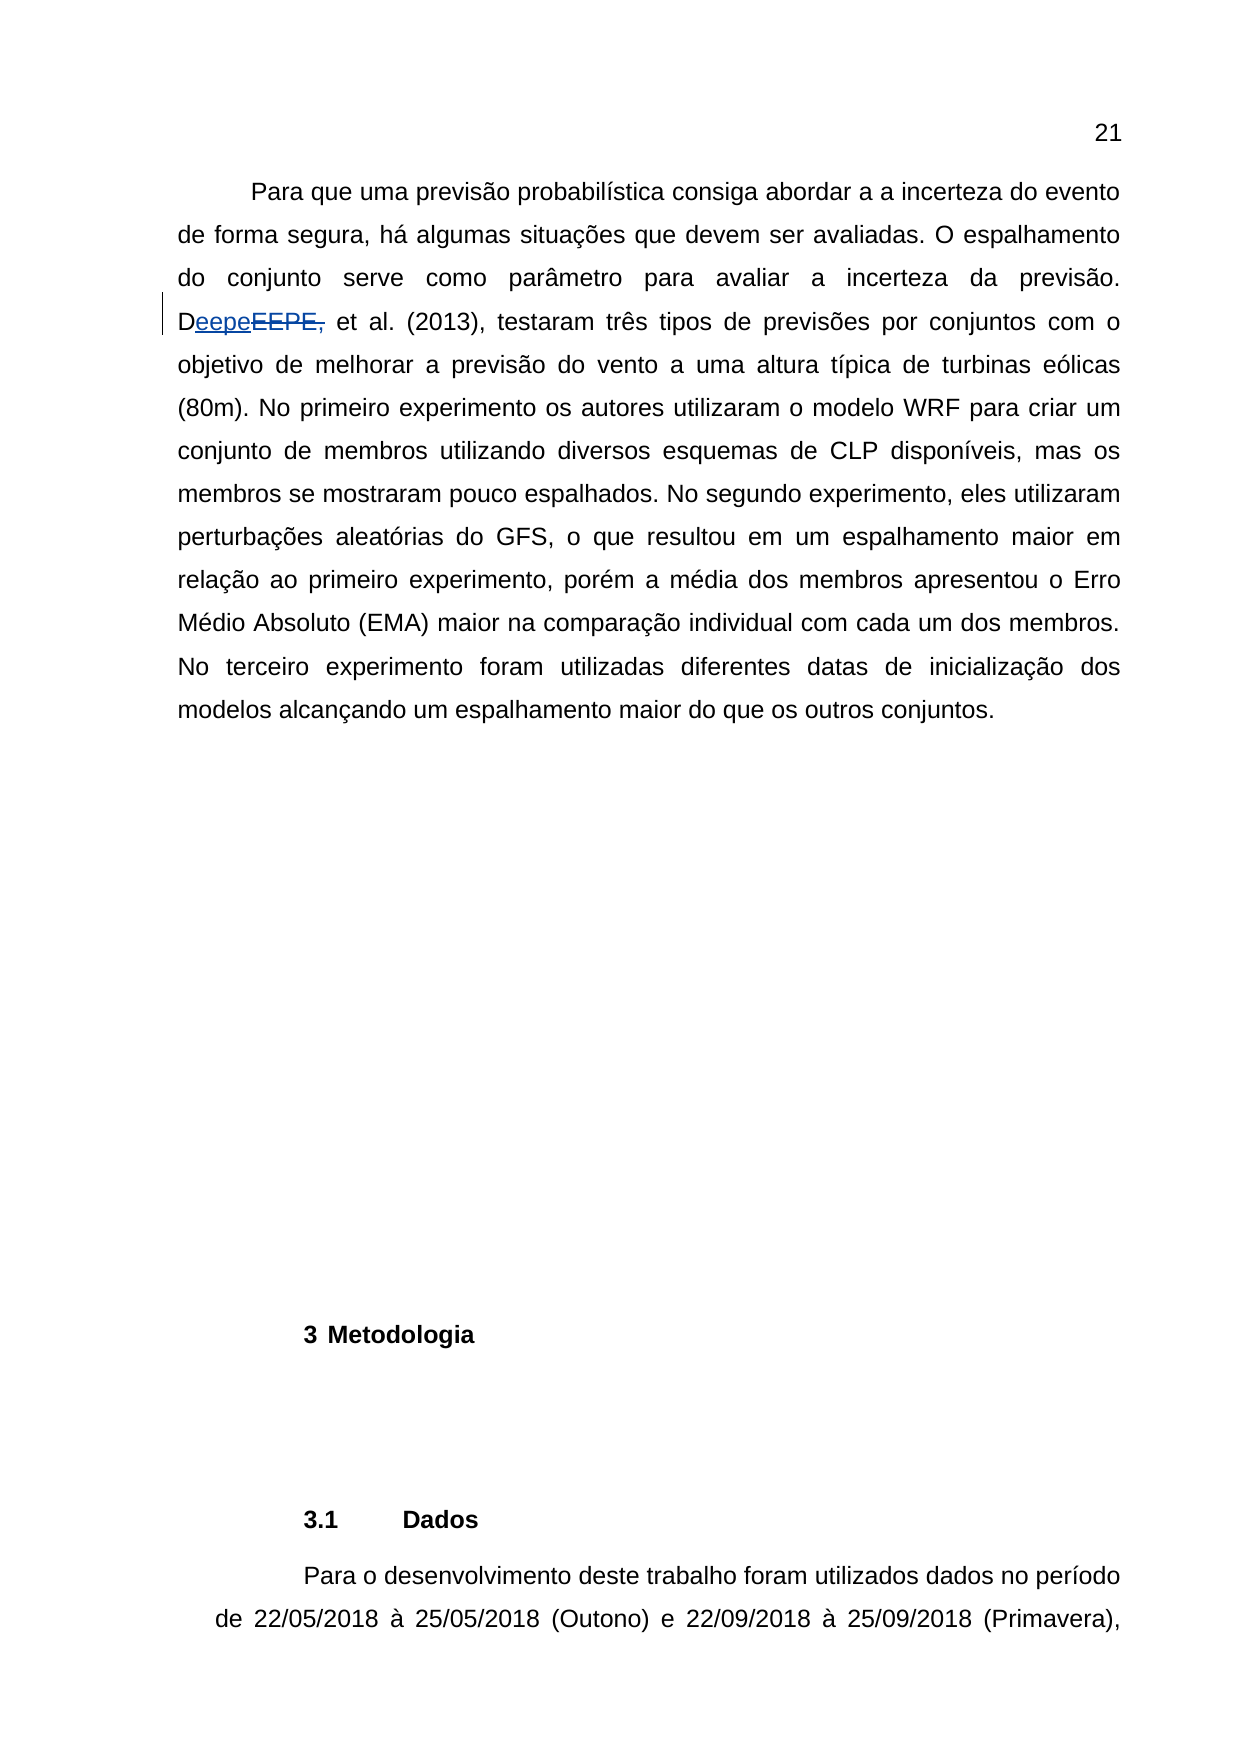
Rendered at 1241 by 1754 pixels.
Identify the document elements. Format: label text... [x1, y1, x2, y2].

text Para o desenvolvimento deste trabalho foram utilizados dados no período de 22/05/2018 à 25/05/2018 (Outono) e 22/09/2018 à 25/09/2018 (Primavera), [215, 1561, 1122, 1633]
text Para que uma previsão probabilística consiga abordar a a incerteza do evento de forma segura, há algumas situações que devem ser avaliadas. O espalhamento do conjunto serve como parâmetro para avaliar a incerteza da previsão. Deepe et al. (2013), testaram três tipos de previsões por conjuntos com o objetivo de melhorar a previsão do vento a uma altura típica de turbinas eólicas (80m). No primeiro experimento os autores utilizaram o modelo WRF para criar um conjunto de membros utilizando diversos esquemas de CLP disponíveis, mas os membros se mostraram pouco espalhados. No segundo experimento, eles utilizaram perturbações aleatórias do GFS, o que resultou em um espalhamento maior em relação ao primeiro experimento, porém a média dos membros apresentou o Erro Médio Absoluto (EMA) maior na comparação individual com cada um dos membros. No terceiro experimento foram utilizadas diferentes datas de inicialização dos modelos alcançando um espalhamento maior do que os outros conjuntos. [177, 177, 1122, 723]
subtitle Metodologia [215, 1320, 1122, 1349]
subtitle Dados [215, 1505, 1122, 1534]
